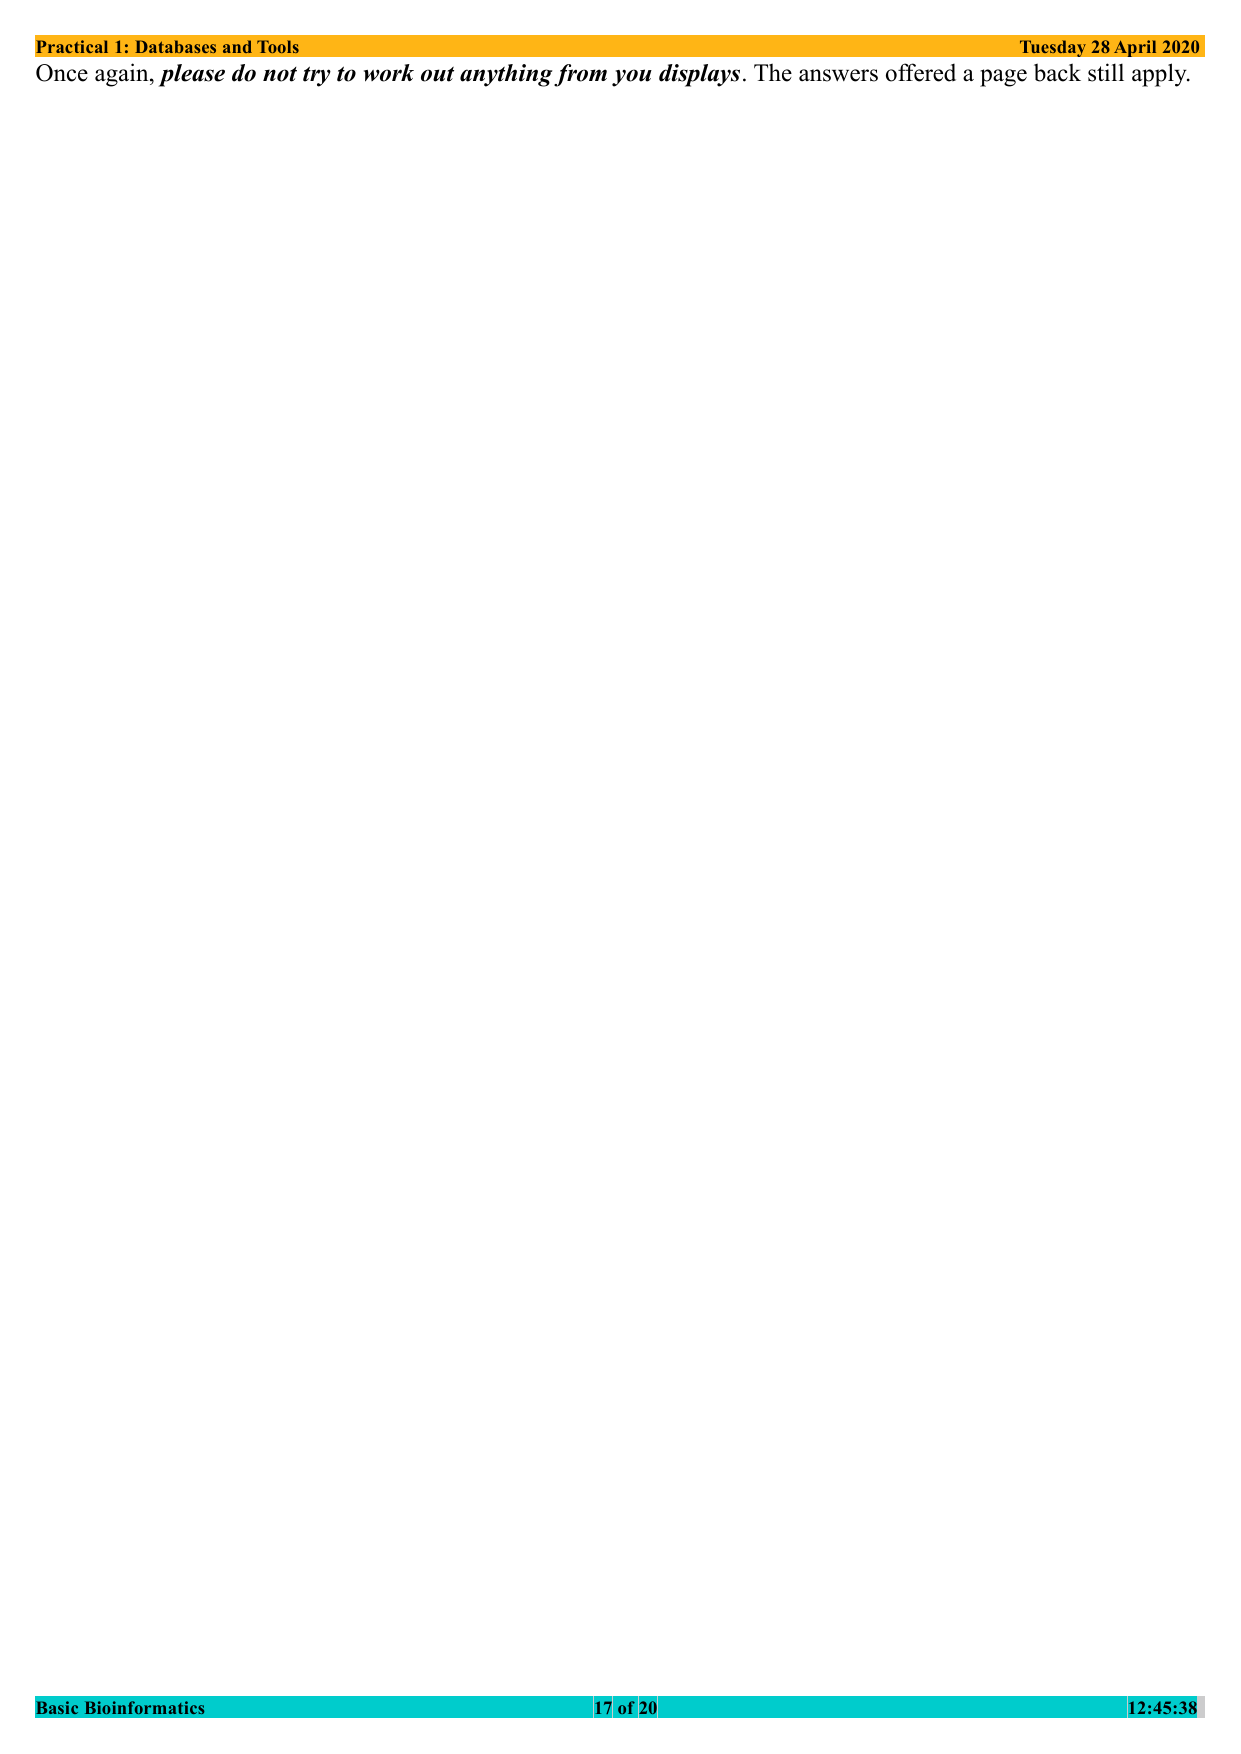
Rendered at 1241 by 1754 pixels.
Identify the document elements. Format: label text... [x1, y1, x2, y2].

text Once again, please do not try to work out anything from you displays. The answers offered a page back still apply. [35, 57, 1205, 87]
